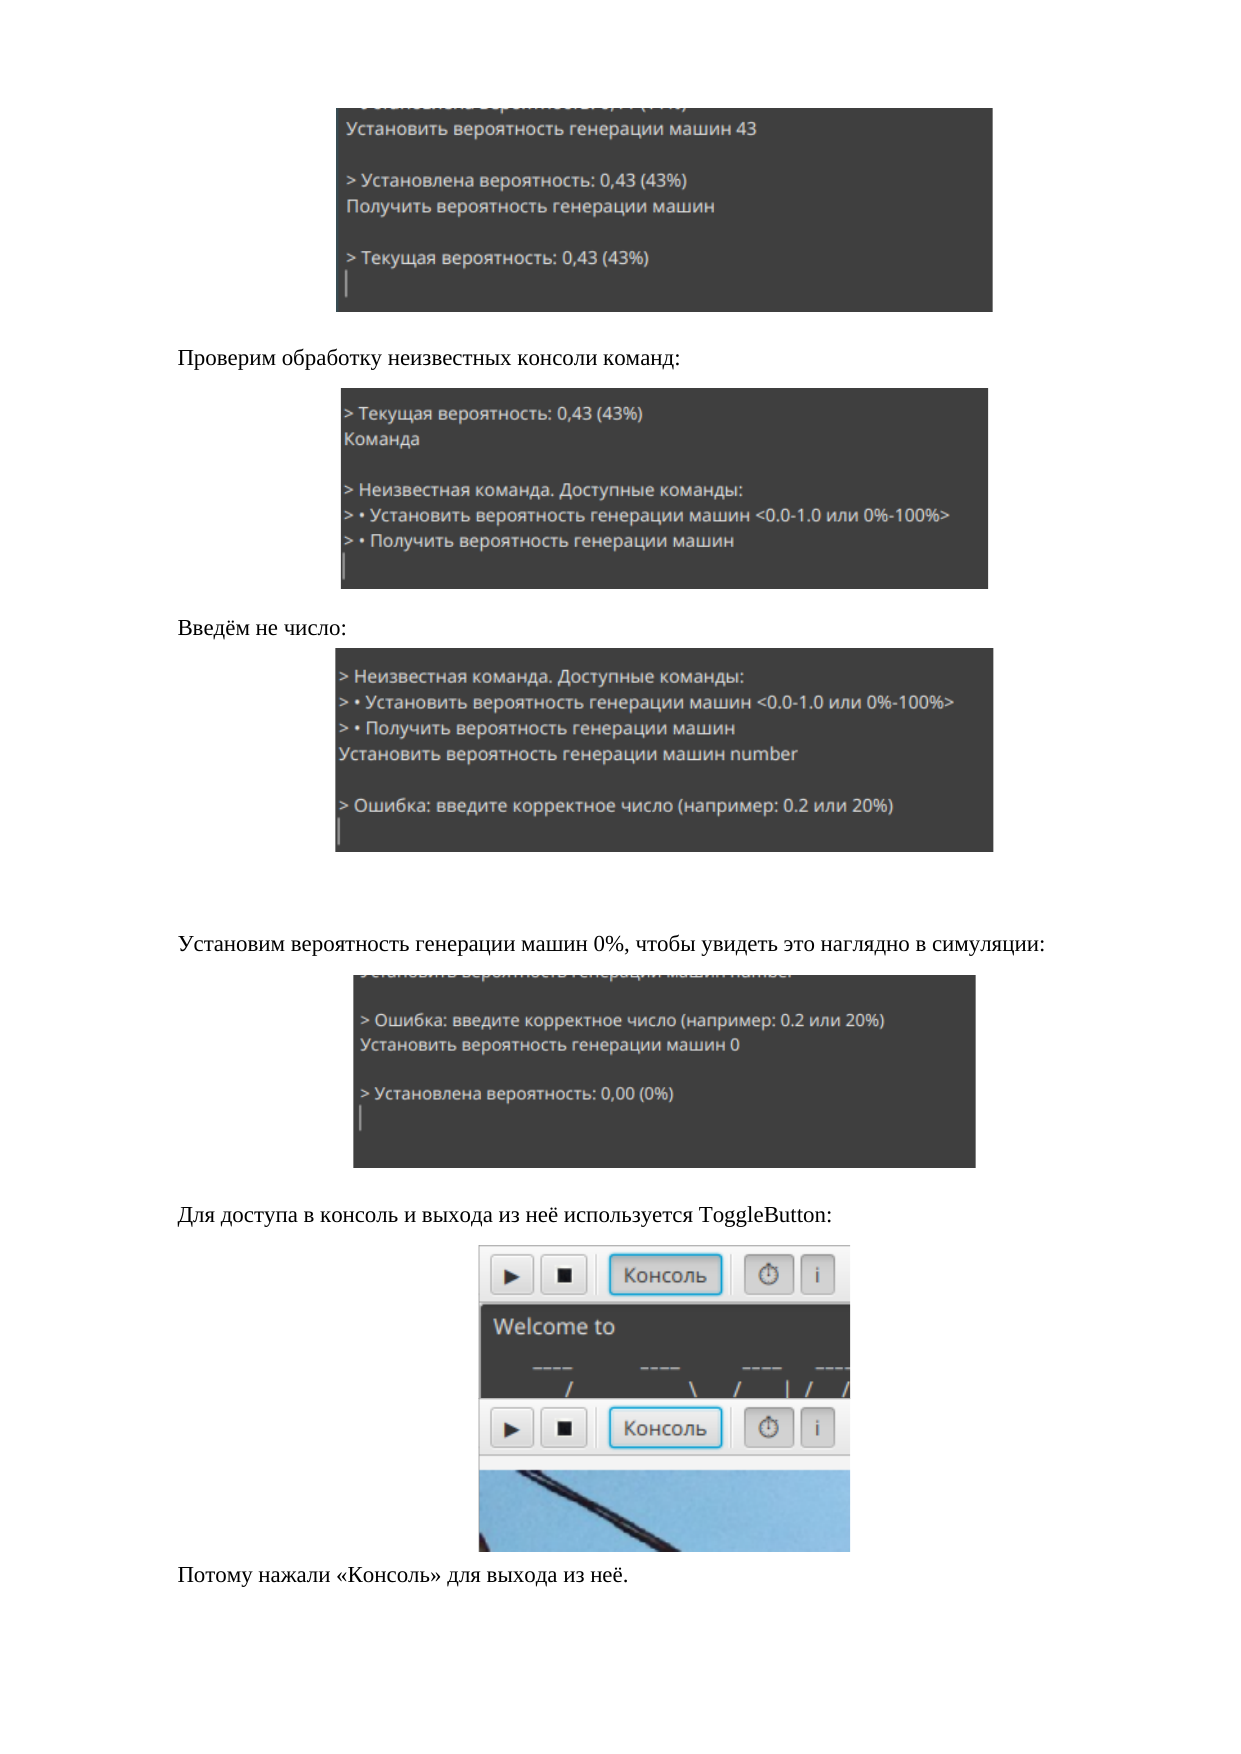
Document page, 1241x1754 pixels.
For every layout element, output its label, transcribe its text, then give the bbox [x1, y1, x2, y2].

picture [336, 108, 993, 312]
text Для доступа в консоль и выхода из неё используется ToggleButton: [177, 1201, 1152, 1227]
picture [335, 648, 994, 852]
text Введём не число: [177, 614, 1152, 641]
picture [478, 1245, 851, 1552]
text Установим вероятность генерации машин 0%, чтобы увидеть это наглядно в симуляции: [177, 930, 1152, 956]
text Потому нажали «Консоль» для выхода из неё. [177, 1561, 1152, 1588]
picture [340, 388, 989, 589]
picture [353, 975, 976, 1168]
text Проверим обработку неизвестных консоли команд: [177, 344, 1152, 370]
